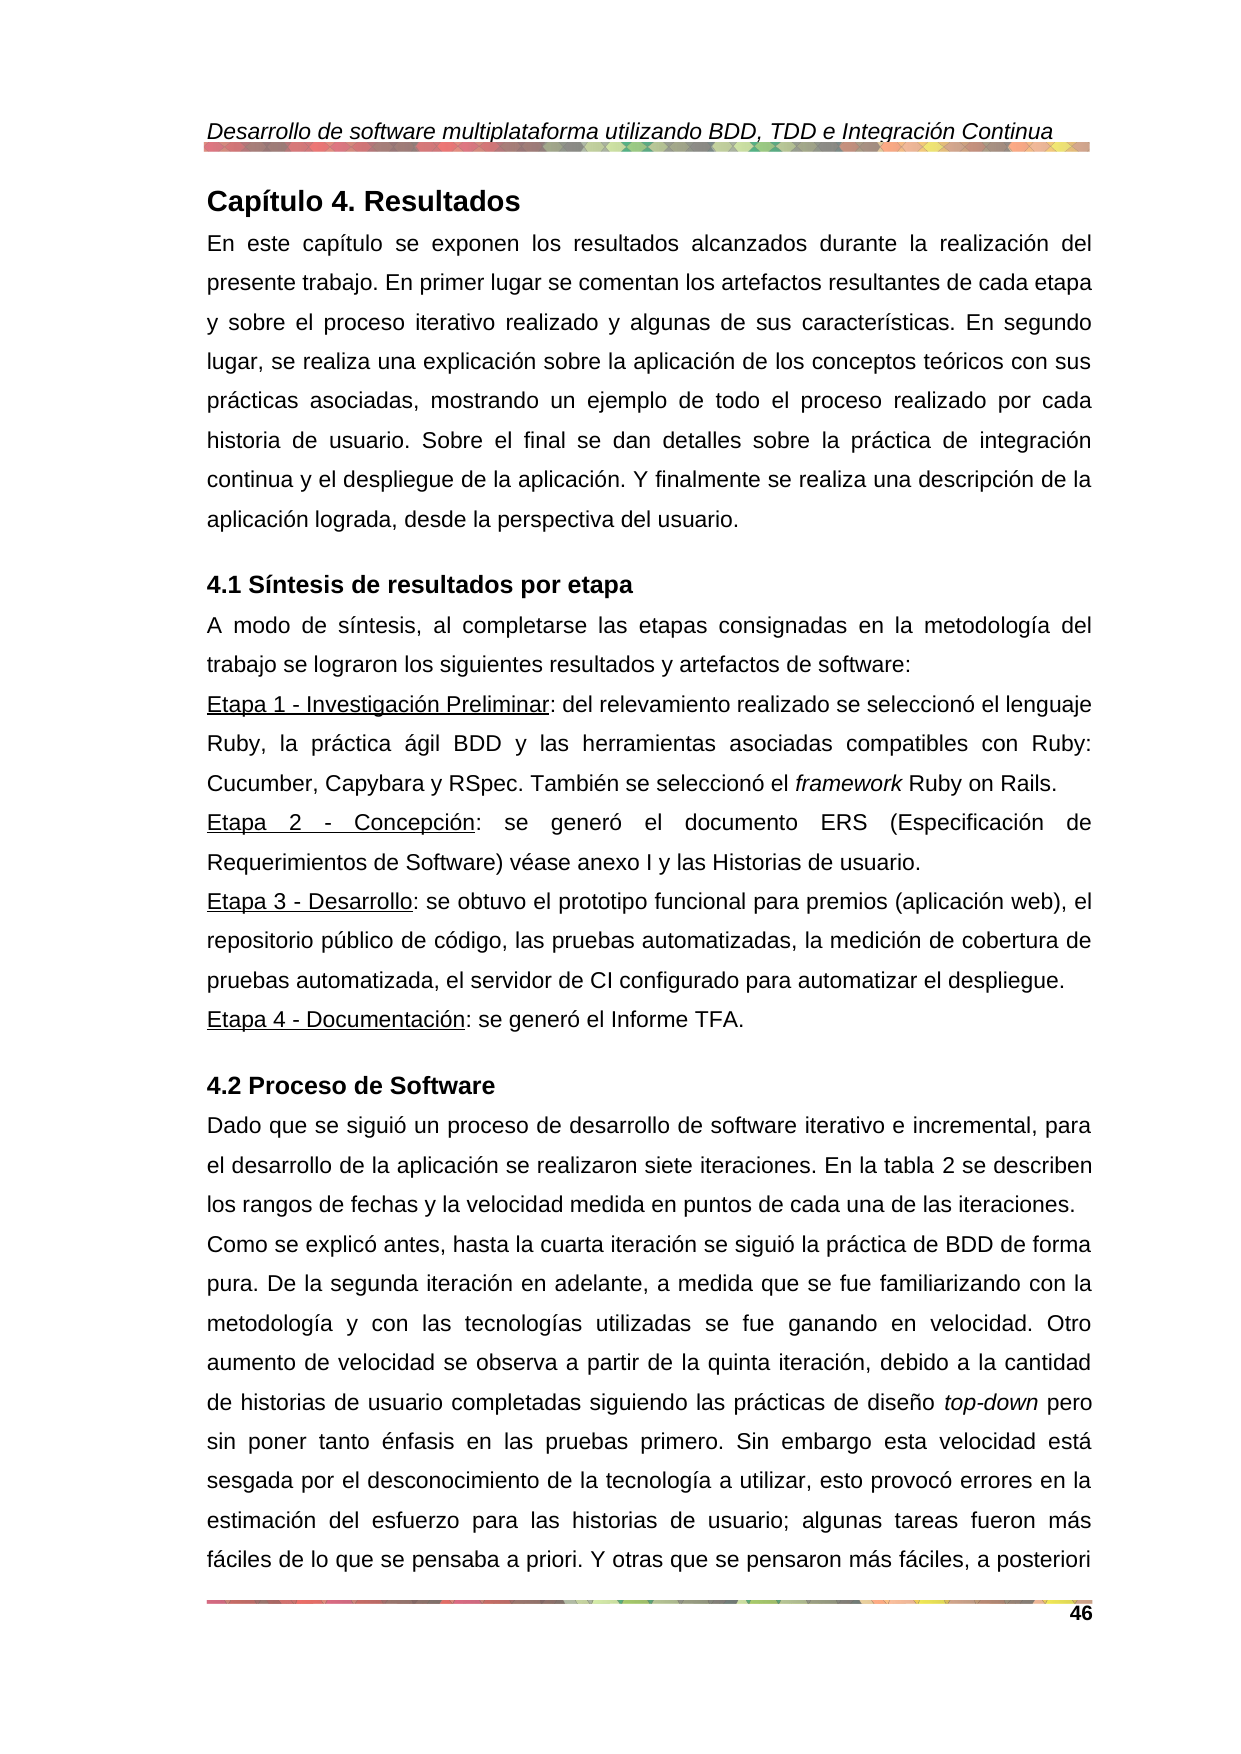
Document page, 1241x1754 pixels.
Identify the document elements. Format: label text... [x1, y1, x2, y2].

text [206, 1600, 1093, 1604]
text Etapa 1 - Investigación Preliminar: del relevamiento realizado se seleccionó el lenguaje Ruby, la práctica ágil BDD y las herramientas asociadas compatibles con Ruby: Cucumber, Capybara y RSpec. También se seleccionó el framework Ruby on Rails. [207, 691, 1093, 796]
subtitle Capítulo 4. Resultados [207, 184, 1093, 217]
text [203, 142, 1090, 152]
text Etapa 2 - Concepción: se generó el documento ERS (Especificación de Requerimientos de Software) véase anexo I y las Historias de usuario. [207, 809, 1093, 875]
text A modo de síntesis, al completarse las etapas consignadas en la metodología del trabajo se lograron los siguientes resultados y artefactos de software: [207, 612, 1093, 677]
subtitle 4.1 Síntesis de resultados por etapa [207, 570, 1093, 599]
text Dado que se siguió un proceso de desarrollo de software iterativo e incremental, para el desarrollo de la aplicación se realizaron siete iteraciones. En la tabla 2 se describen los rangos de fechas y la velocidad medida en puntos de cada una de las iteraciones. [207, 1112, 1093, 1217]
text Como se explicó antes, hasta la cuarta iteración se siguió la práctica de BDD de forma pura. De la segunda iteración en adelante, a medida que se fue familiarizando con la metodología y con las tecnologías utilizadas se fue ganando en velocidad. Otro aumento de velocidad se observa a partir de la quinta iteración, debido a la cantidad de historias de usuario completadas siguiendo las prácticas de diseño top-down pero sin poner tanto énfasis en las pruebas primero. Sin embargo esta velocidad está sesgada por el desconocimiento de la tecnología a utilizar, esto provocó errores en la estimación del esfuerzo para las historias de usuario; algunas tareas fueron más fáciles de lo que se pensaba a priori. Y otras que se pensaron más fáciles, a posteriori [207, 1231, 1093, 1573]
text Etapa 3 - Desarrollo: se obtuvo el prototipo funcional para premios (aplicación web), el repositorio público de código, las pruebas automatizadas, la medición de cobertura de pruebas automatizada, el servidor de CI configurado para automatizar el despliegue. [207, 888, 1093, 993]
text En este capítulo se exponen los resultados alcanzados durante la realización del presente trabajo. En primer lugar se comentan los artefactos resultantes de cada etapa y sobre el proceso iterativo realizado y algunas de sus características. En segundo lugar, se realiza una explicación sobre la aplicación de los conceptos teóricos con sus prácticas asociadas, mostrando un ejemplo de todo el proceso realizado por cada historia de usuario. Sobre el final se dan detalles sobre la práctica de integración continua y el despliegue de la aplicación. Y finalmente se realiza una descripción de la aplicación lograda, desde la perspectiva del usuario. [207, 229, 1093, 532]
subtitle 4.2 Proceso de Software [207, 1071, 1093, 1100]
text Etapa 4 - Documentación: se generó el Informe TFA. [207, 1006, 1093, 1033]
